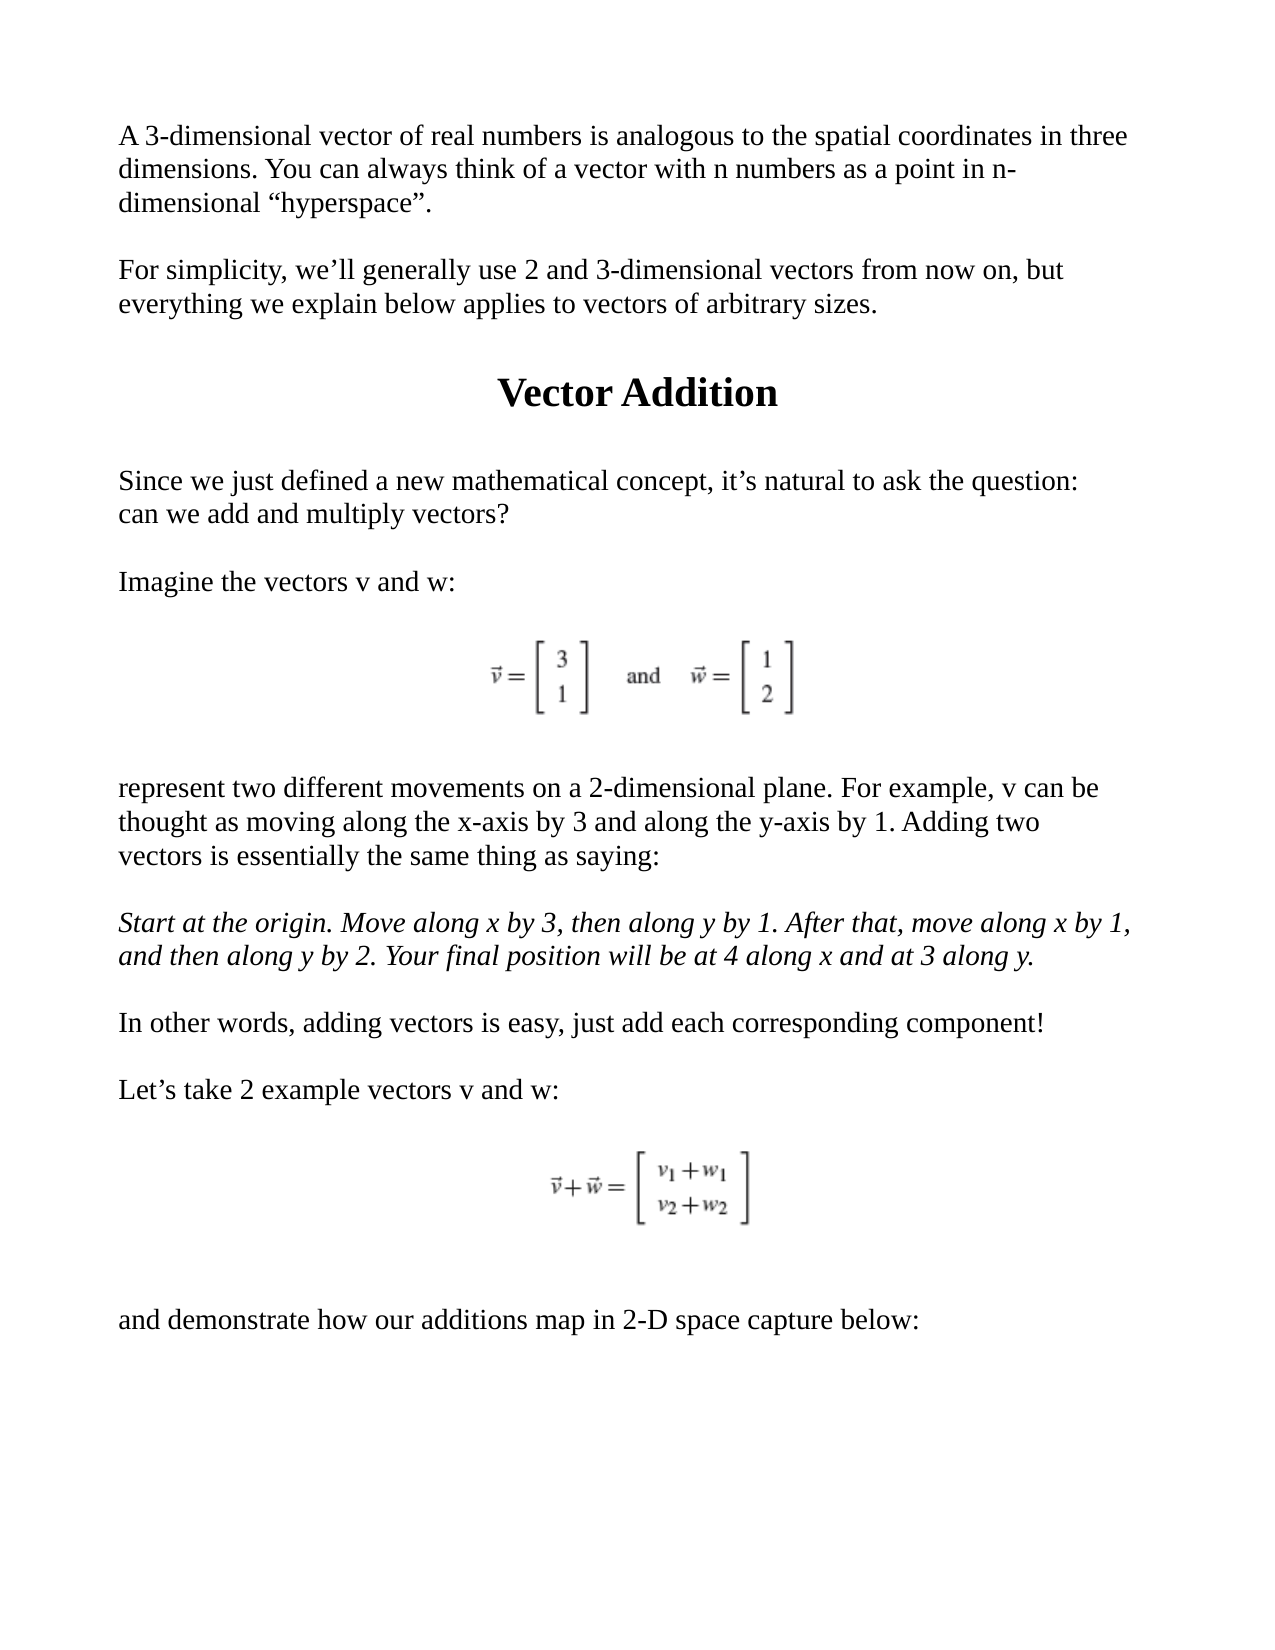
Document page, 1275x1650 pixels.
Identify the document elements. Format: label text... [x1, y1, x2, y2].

text Imagine the vectors v and w: [118, 564, 1157, 597]
text A 3-dimensional vector of real numbers is analogous to the spatial coordinates in three dimensions. You can always think of a vector with n numbers as a point in n-dimensional “hyperspace”. [118, 118, 1157, 219]
text represent two different movements on a 2-dimensional plane. For example, v can be thought as moving along the x-axis by 3 and along the y-axis by 1. Adding two [118, 771, 1157, 838]
text Let’s take 2 example vectors v and w: [118, 1072, 1157, 1106]
text and demonstrate how our additions map in 2-D space capture below: [118, 1302, 1157, 1336]
picture [464, 630, 811, 737]
text Since we just defined a new mathematical concept, it’s natural to ask the question: [118, 463, 1157, 497]
text Start at the origin. Move along x by 3, then along y by 1. After that, move along x by 1, and then along y by 2. Your final position will be at 4 along x and at 3 along y. [118, 905, 1157, 972]
text In other words, adding vectors is easy, just add each corresponding component! [118, 1005, 1157, 1039]
text can we add and multiply vectors? [118, 497, 1157, 530]
picture [505, 1139, 770, 1235]
text For simplicity, we’ll generally use 2 and 3-dimensional vectors from now on, but everything we explain below applies to vectors of arbitrary sizes. [118, 252, 1157, 319]
text vectors is essentially the same thing as saying: [118, 838, 1157, 871]
text Vector Addition [118, 367, 1157, 415]
